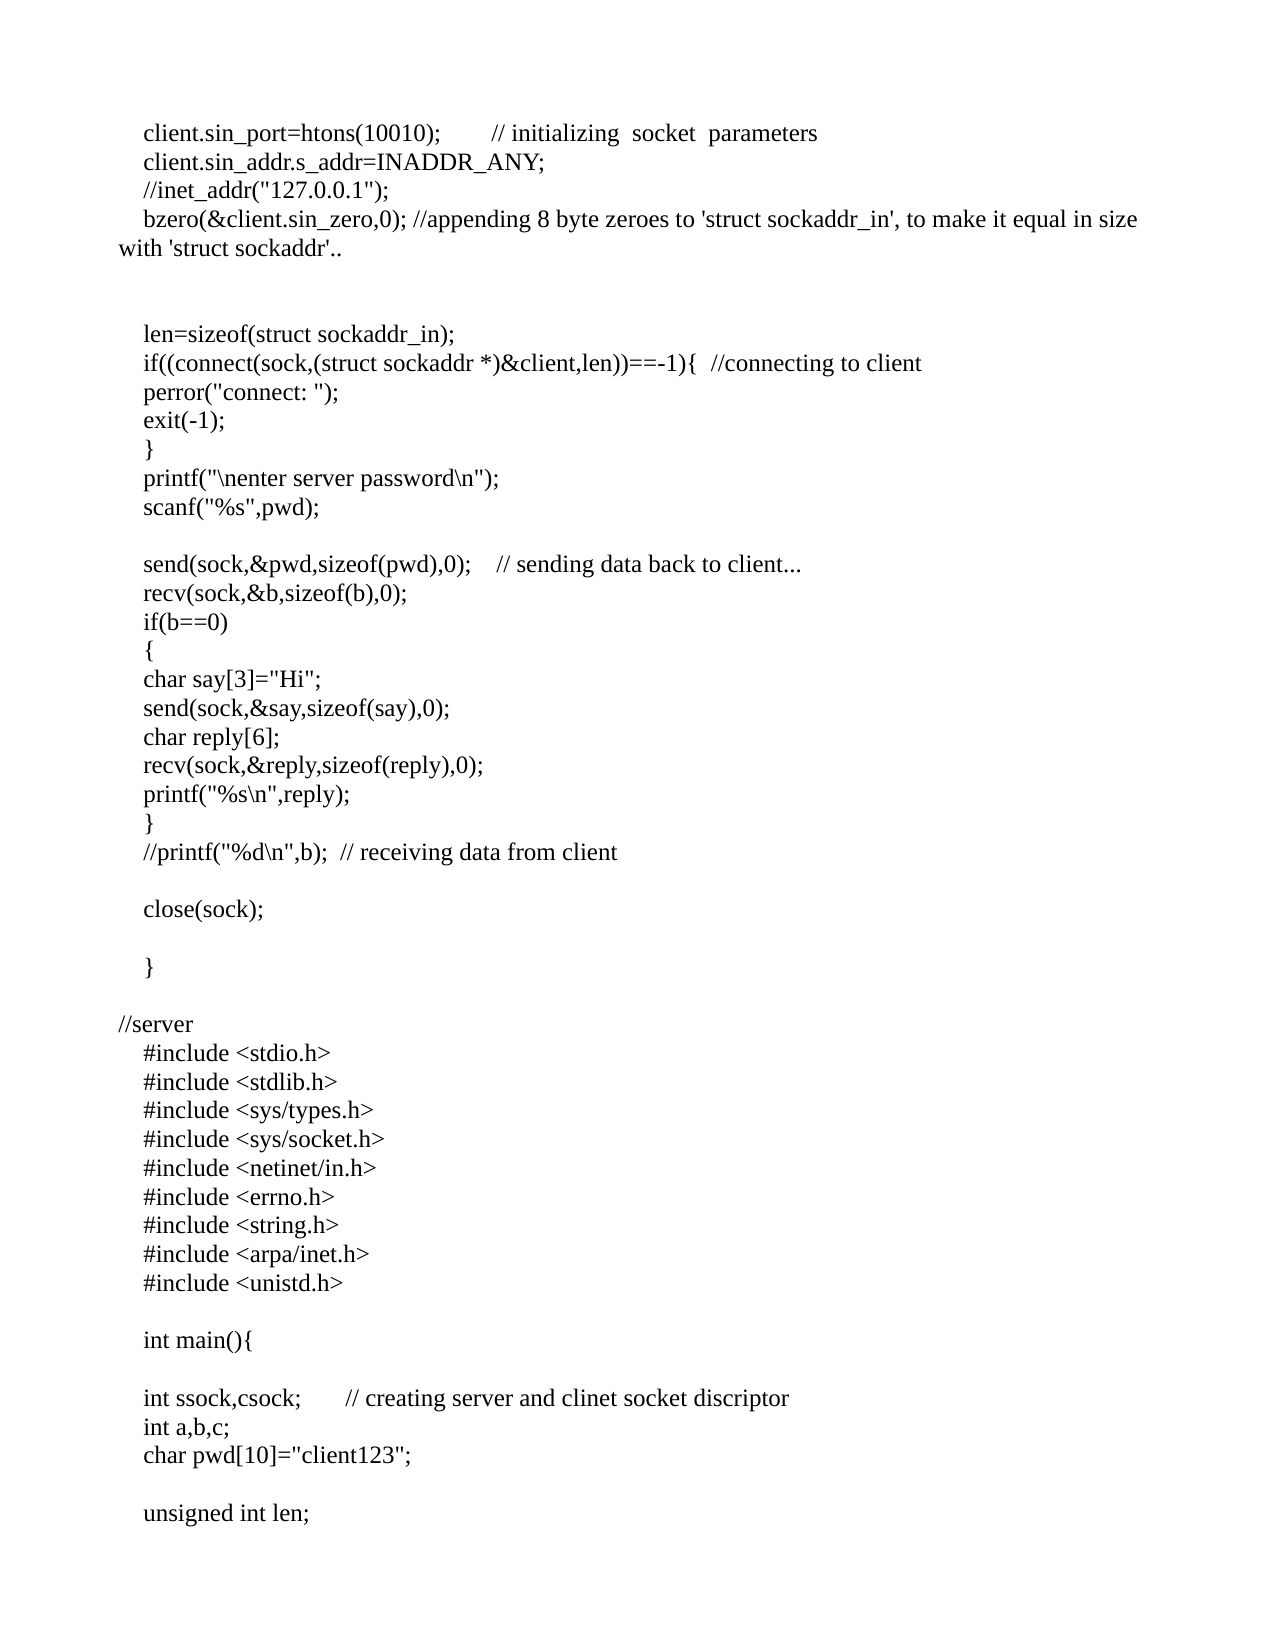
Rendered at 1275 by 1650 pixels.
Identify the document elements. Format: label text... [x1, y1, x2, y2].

text #include <string.h> [118, 1211, 1157, 1239]
text #include <netinet/in.h> [118, 1153, 1157, 1182]
text len=sizeof(struct sockaddr_in); [118, 319, 1157, 348]
text unsigned int len; [118, 1498, 1157, 1527]
text int main(){ [118, 1326, 1157, 1354]
text if((connect(sock,(struct sockaddr *)&client,len))==-1){ //connecting to client [118, 348, 1157, 377]
text #include <arpa/inet.h> [118, 1239, 1157, 1268]
text int a,b,c; [118, 1412, 1157, 1441]
text } [118, 434, 1157, 463]
text #include <sys/types.h> [118, 1096, 1157, 1124]
text perror("connect: "); [118, 377, 1157, 406]
text char say[3]="Hi"; [118, 664, 1157, 693]
text } [118, 808, 1157, 837]
text #include <errno.h> [118, 1182, 1157, 1211]
text send(sock,&say,sizeof(say),0); [118, 693, 1157, 722]
text #include <unistd.h> [118, 1268, 1157, 1297]
text recv(sock,&b,sizeof(b),0); [118, 578, 1157, 607]
text if(b==0) [118, 607, 1157, 636]
text client.sin_port=htons(10010); // initializing socket parameters [118, 118, 1157, 147]
text //inet_addr("127.0.0.1"); [118, 176, 1157, 204]
text close(sock); [118, 894, 1157, 923]
text #include <stdio.h> [118, 1038, 1157, 1067]
text scanf("%s",pwd); [118, 492, 1157, 521]
text char pwd[10]="client123"; [118, 1441, 1157, 1469]
text recv(sock,&reply,sizeof(reply),0); [118, 751, 1157, 779]
text #include <sys/socket.h> [118, 1124, 1157, 1153]
text send(sock,&pwd,sizeof(pwd),0); // sending data back to client... [118, 549, 1157, 578]
text #include <stdlib.h> [118, 1067, 1157, 1096]
text printf("\nenter server password\n"); [118, 463, 1157, 492]
text { [118, 636, 1157, 664]
text bzero(&client.sin_zero,0); //appending 8 byte zeroes to 'struct sockaddr_in', to make it equal in size with 'struct sockaddr'.. [118, 204, 1157, 262]
text } [118, 952, 1157, 981]
text exit(-1); [118, 406, 1157, 434]
text //server [118, 1009, 1157, 1038]
text int ssock,csock; // creating server and clinet socket discriptor [118, 1383, 1157, 1412]
text client.sin_addr.s_addr=INADDR_ANY; [118, 147, 1157, 176]
text printf("%s\n",reply); [118, 779, 1157, 808]
text char reply[6]; [118, 722, 1157, 751]
text //printf("%d\n",b); // receiving data from client [118, 837, 1157, 866]
